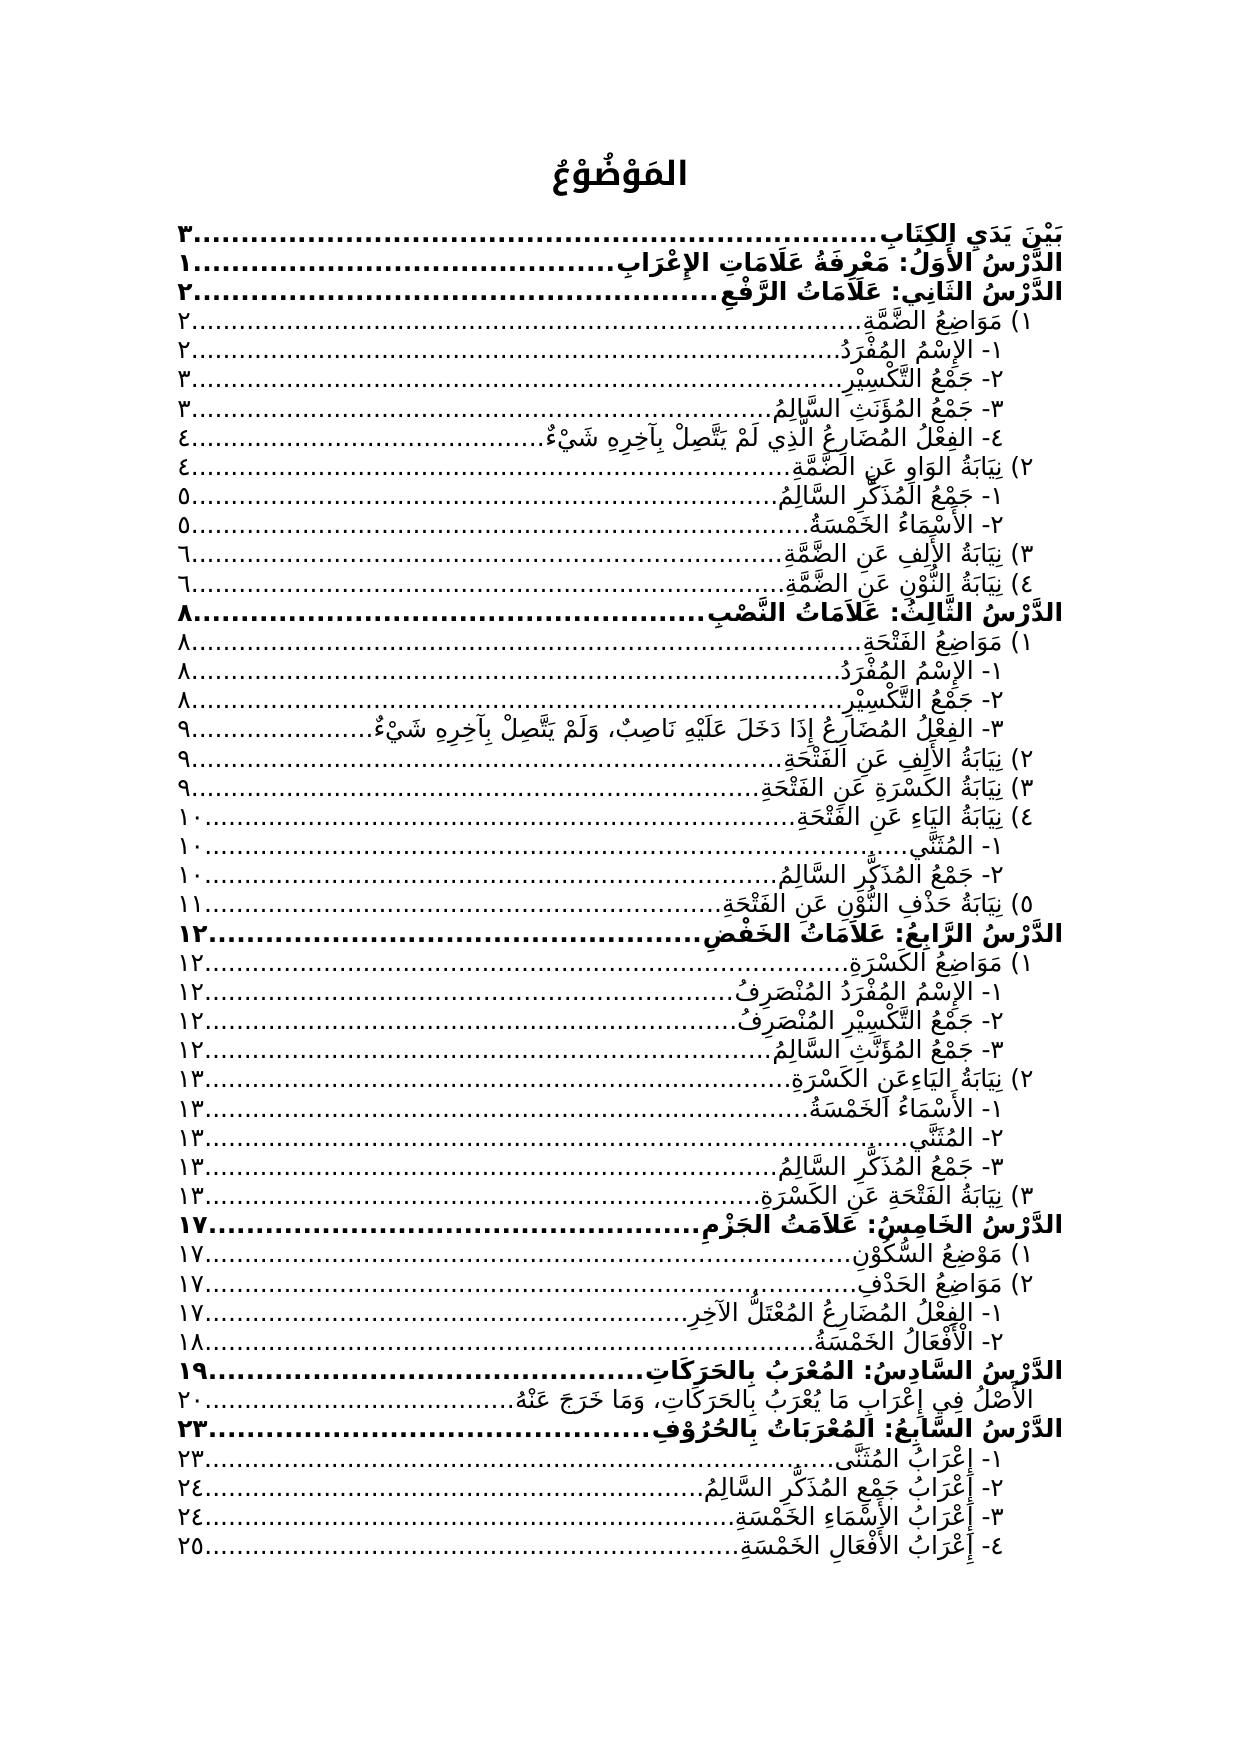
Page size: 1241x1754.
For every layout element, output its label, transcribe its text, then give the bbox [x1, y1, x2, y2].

text ١- جَمْعُ المُذَكَّرِ السَّالِمُ ٥ [177, 481, 1004, 511]
text ١) مَوَاضِعُ الضَّمَّةِ ٢ [177, 306, 1033, 336]
text ٣- جَمْعُ المُؤَنَثِ السَّالِمُ. ٣ [177, 394, 1004, 423]
text ٢) نِيَابَةُ الأَلِفِ عَنِ الفَتْحَةِ ٩ [177, 744, 1033, 773]
text ١- المُثَنَّي ١٠ [177, 831, 1004, 861]
subtitle المَوْضُوْعُ [177, 143, 1063, 206]
text ٢- الْأَفْعَالُ الخَمْسَةُ ١٨ [177, 1327, 1004, 1356]
text ١- إِعْرَابُ المُثَنَّى ٢٣ [177, 1444, 1004, 1473]
text ١) مَوْضِعُ السُّكُوْنِ ١٧ [177, 1240, 1033, 1269]
text ١) مَوَاضِعُ الكَسْرَةِ ١٢ [177, 948, 1033, 977]
text ١- الإِسْمُ المُفْرَدُ المُنْصَرِفُ ١٢ [177, 977, 1004, 1006]
text ٤- الفِعْلُ المُضَارِعُ الَّذِي لَمْ يَتَّصِلْ بِآخِرِهِ شَيْءٌ ٤ [177, 423, 1004, 452]
text ٣- الفِعْلُ المُضَارِعُ إِذَا دَخَلَ عَلَيْهِ نَاصِبٌ، وَلَمْ يَتَّصِلْ بِآخِرِهِ شَيْءٌ ٩ [177, 715, 1004, 744]
text ٣) نِيَابَةُ الأَلِفِ عَنِ الضَّمَّةِ ٦ [177, 540, 1033, 569]
text ٢- المُثَنَّي ١٣ [177, 1123, 1004, 1152]
text ٤) نِيَابَةُ اليَاءِ عَنِ الفَتْحَةِ ١٠ [177, 802, 1033, 831]
text ٣) نِيَابَةُ الفَتْحَةِ عَنِ الكَسْرَةِ ١٣ [177, 1181, 1033, 1211]
text ٥) نِيَابَةُ حَذْفِ النُّوْنِ عَنِ الفَتْحَةِ ١١ [177, 890, 1033, 919]
text ٢- جَمْعُ التَّكْسِيْرِ المُنْصَرِفُ ١٢ [177, 1006, 1004, 1036]
text الدَّرْسُ الثَّالِثُ: عَلاَمَاتُ النَّصْبِ ٨ [177, 598, 1063, 627]
text ٤- إِعْرَابُ الأَفْعَالِ الخَمْسَةِ ٢٥ [177, 1531, 1004, 1561]
text ١- الفِعْلُ المُضَارِعُ المُعْتَلُّ الآخِرِ ١٧ [177, 1298, 1004, 1327]
text ١) مَوَاضِعُ الفَتْحَةِ ٨ [177, 627, 1033, 656]
text ٤) نِيَابَةُ النُّوْنِ عَنِ الضَّمَّةِ ٦ [177, 569, 1033, 598]
text الدَّرْسُ الثَانِي: عَلَامَاتُ الرَّفْعِ ٢ [177, 277, 1063, 306]
text الدَّرْسُ الرَّابِعُ: عَلاَمَاتُ الخَفْضِ ١٢ [177, 919, 1063, 948]
text ٢) نِيَابَةُ الوَاوِ عَنِ الضَّمَّةِ ٤ [177, 452, 1033, 481]
text الدَّرْسُ السَّابِعُ: المُعْرَبَاتُ بِالحُرُوْفِ ٢٣ [177, 1415, 1063, 1444]
text ٣) نِيَابَةُ الكَسْرَةِ عَنِ الفَتْحَةِ ٩ [177, 773, 1033, 802]
text ٢) نِيَابَةُ اليَاءِعَنِ الكَسْرَةِ ١٣ [177, 1065, 1033, 1094]
text ٢- جَمْعُ المُذَكَّرِ السَّالِمُ ١٠ [177, 861, 1004, 890]
text بَيْنَ يَدَيِ الكِتَابِ ٣ [177, 219, 1063, 248]
text ٢) مَوَاضِعُ الحَدْفِ ١٧ [177, 1269, 1033, 1298]
text ٢- الأَسْمَاءُ الخَمْسَةُ ٥ [177, 511, 1004, 540]
text ١- الإِسْمُ المُفْرَدُ ٢ [177, 336, 1004, 365]
text ٢- جَمْعُ التَّكْسِيْرِ ٨ [177, 686, 1004, 715]
text الدَّرْسُ السَّادِسُ: المُعْرَبُ بِالحَرَكَاتِ ١٩ [177, 1356, 1063, 1386]
text ٢- إِعْرَابُ جَمْعِ المُذَكَّرِ السَّالِمُ ٢٤ [177, 1473, 1004, 1502]
text ٣- إِعْرَابُ الأَسْمَاءِ الخَمْسَةِ ٢٤ [177, 1502, 1004, 1531]
text ١- الأَسْمَاءُ الخَمْسَةُ ١٣ [177, 1094, 1004, 1123]
text ٣- جَمْعُ المُؤَنَّثِ السَّالِمُ ١٢ [177, 1036, 1004, 1065]
text ٢- جَمْعُ التَّكْسِيْرِ ٣ [177, 365, 1004, 394]
text الدَّرْسُ الخَامِسُ: عَلاَمَتُ الجَزْمِ ١٧ [177, 1211, 1063, 1240]
text الأَصْلُ فِي إِعْرَابِ مَا يُعْرَبُ بِالحَرَكَاتِ، وَمَا خَرَجَ عَنْهُ ٢٠ [177, 1386, 1033, 1415]
text ١- الإِسْمُ المُفْرَدُ ٨ [177, 656, 1004, 686]
text ٣- جَمْعُ المُذَكَّرِ السَّالِمُ ١٣ [177, 1152, 1004, 1181]
text الدَّرْسُ الأَوَلُ: مَعْرِفَةُ عَلَامَاتِ الإِعْرَابِ ١ [177, 248, 1063, 277]
